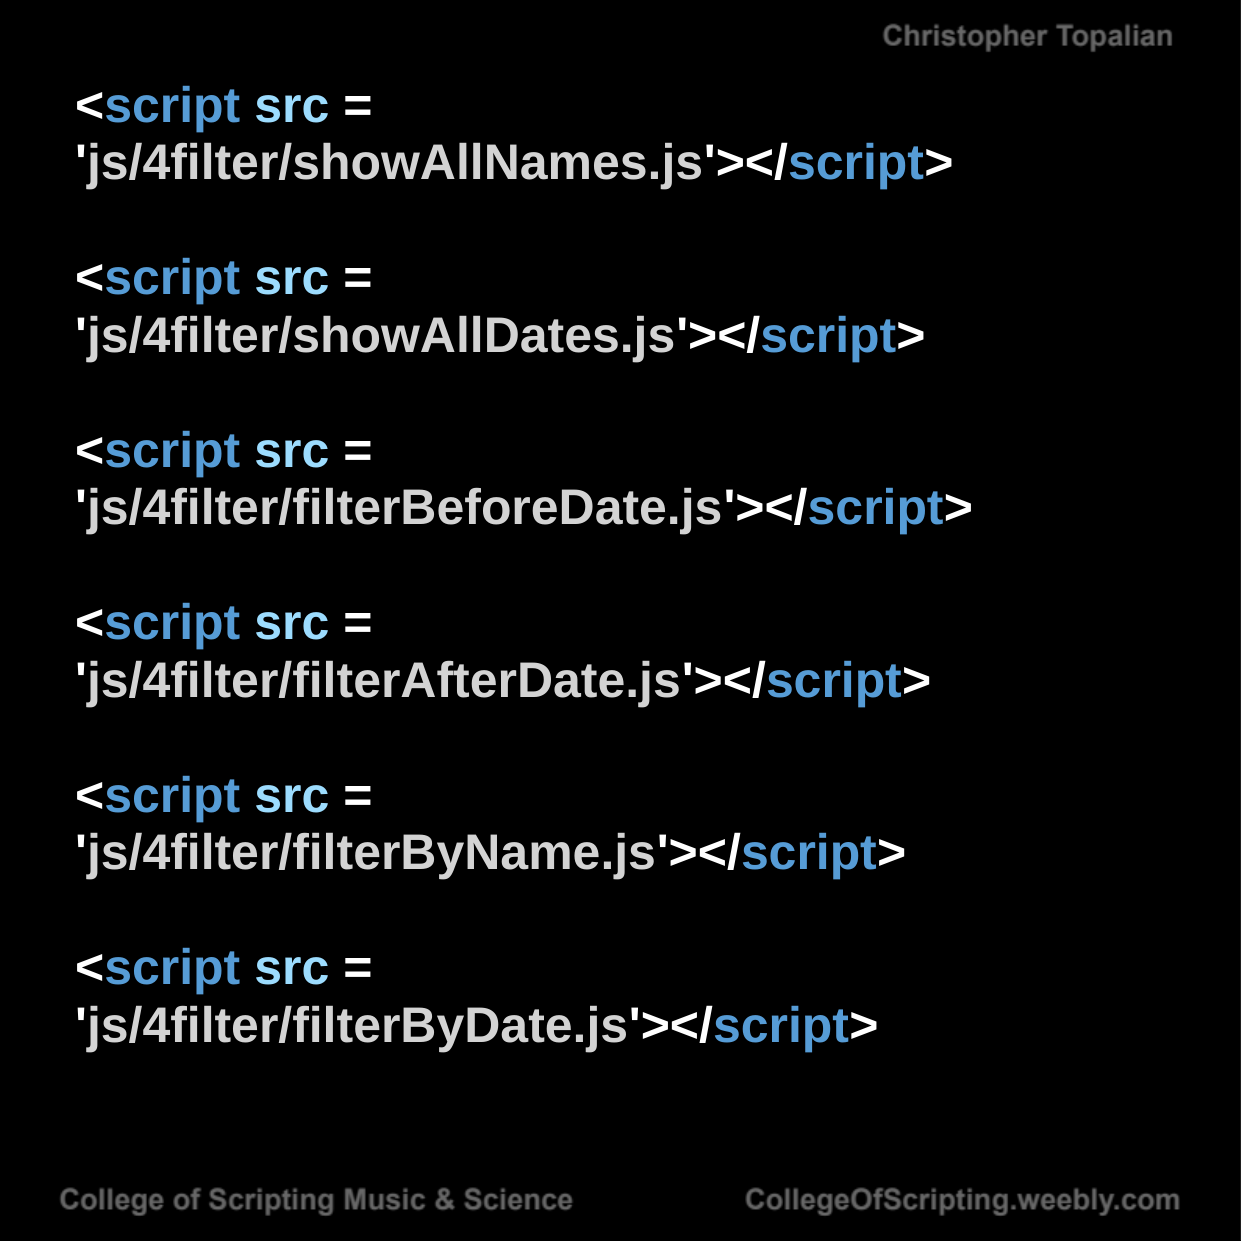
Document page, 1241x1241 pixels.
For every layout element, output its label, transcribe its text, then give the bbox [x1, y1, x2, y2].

text <script src = 'js/4filter/filterByName.js'></script> [75, 765, 1166, 880]
text <script src = 'js/4filter/filterBeforeDate.js'></script> [75, 420, 1166, 535]
text <script src = 'js/4filter/filterAfterDate.js'></script> [75, 592, 1166, 707]
text <script src = 'js/4filter/showAllDates.js'></script> [75, 247, 1166, 362]
text <script src = 'js/4filter/showAllNames.js'></script> [75, 75, 1166, 190]
text <script src = 'js/4filter/filterByDate.js'></script> [75, 937, 1166, 1052]
